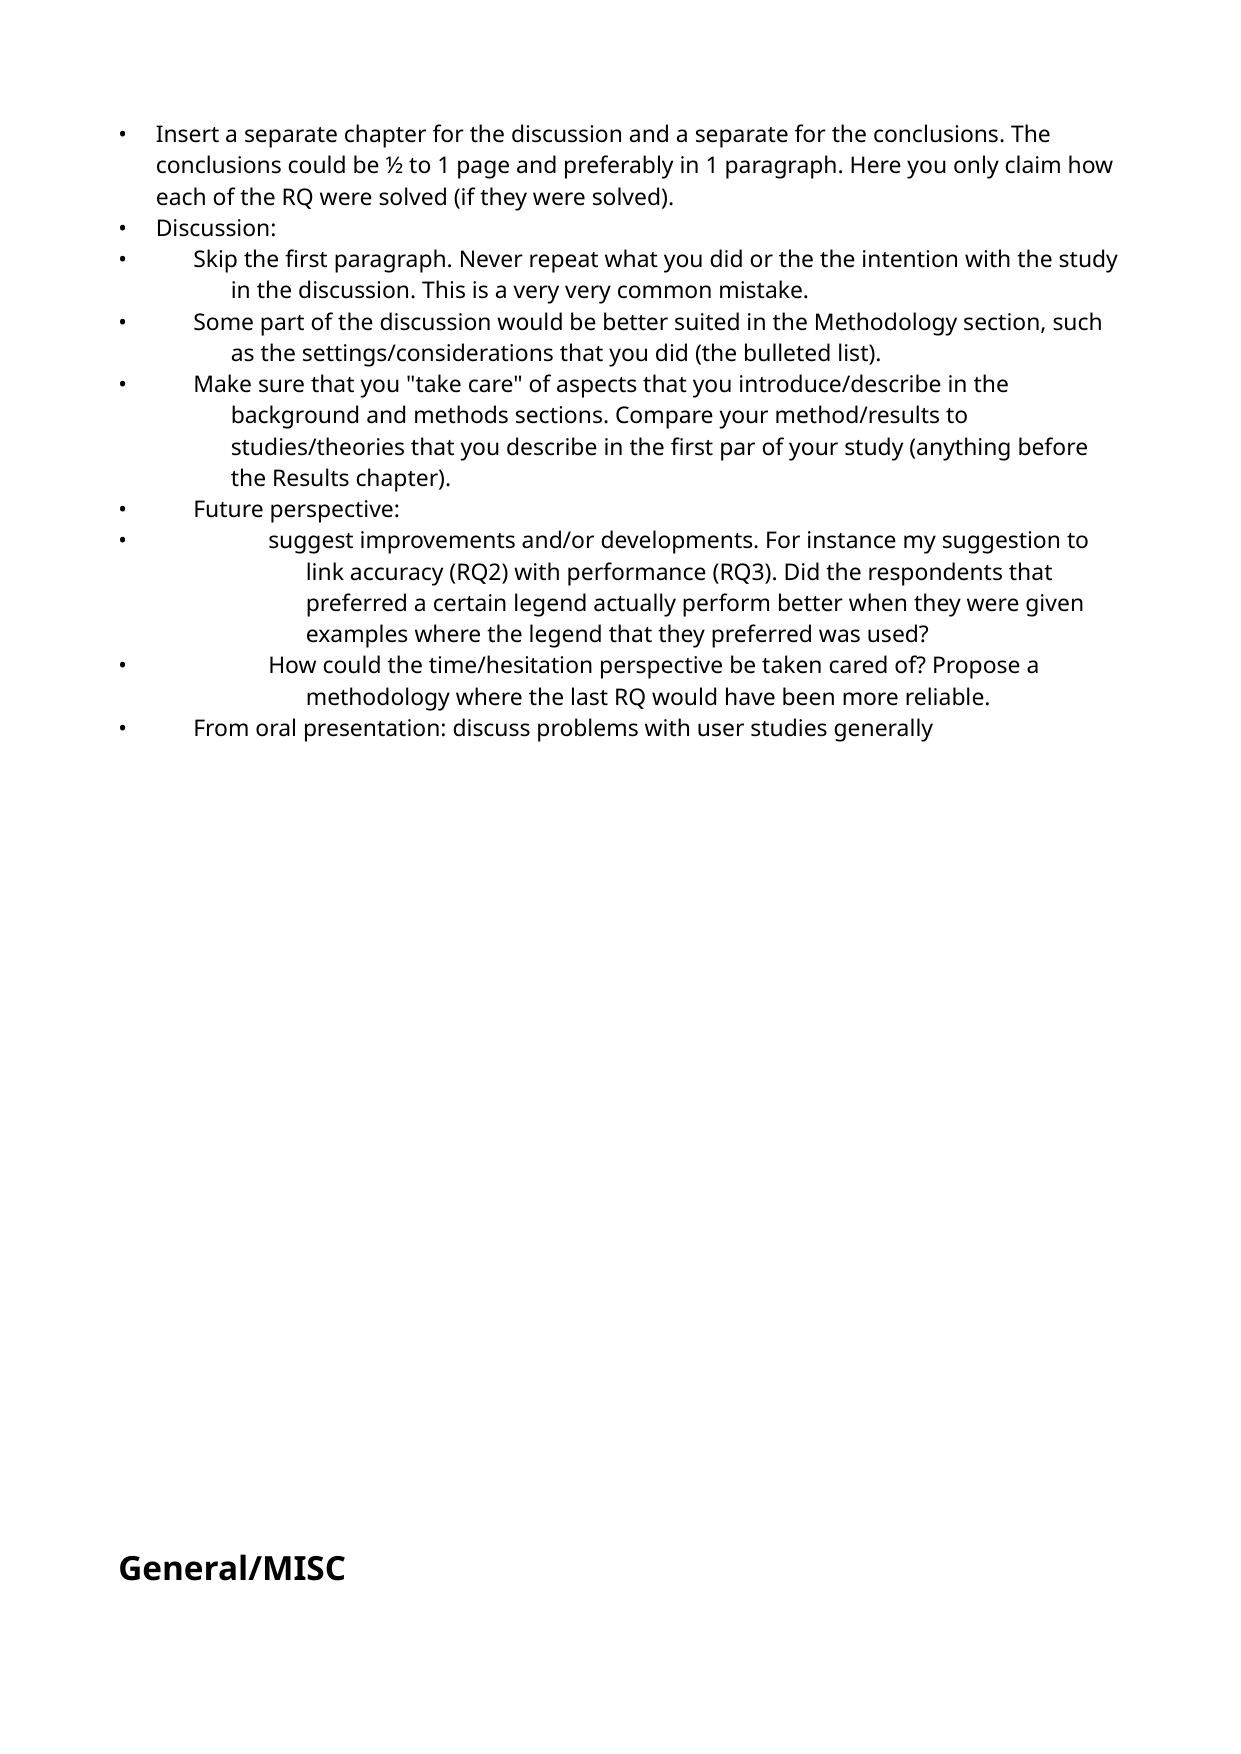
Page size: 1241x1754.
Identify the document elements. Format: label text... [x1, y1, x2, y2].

list Discussion: [118, 212, 1122, 243]
list Skip the first paragraph. Never repeat what you did or the the intention with the study in the discussion. This is a very very common mistake. [118, 243, 1122, 306]
list Future perspective: [118, 493, 1122, 524]
list Insert a separate chapter for the discussion and a separate for the conclusions. The conclusions could be ½ to 1 page and preferably in 1 paragraph. Here you only claim how each of the RQ were solved (if they were solved). [118, 118, 1122, 212]
list From oral presentation: discuss problems with user studies generally [118, 712, 1122, 743]
list Some part of the discussion would be better suited in the Methodology section, such as the settings/considerations that you did (the bulleted list). [118, 306, 1122, 368]
list How could the time/hesitation perspective be taken cared of? Propose a methodology where the last RQ would have been more reliable. [118, 649, 1122, 712]
list Make sure that you "take care" of aspects that you introduce/describe in the background and methods sections. Compare your method/results to studies/theories that you describe in the first par of your study (anything before the Results chapter). [118, 368, 1122, 493]
list suggest improvements and/or developments. For instance my suggestion to link accuracy (RQ2) with performance (RQ3). Did the respondents that preferred a certain legend actually perform better when they were given examples where the legend that they preferred was used? [118, 524, 1122, 649]
text General/MISC [118, 1545, 1122, 1590]
